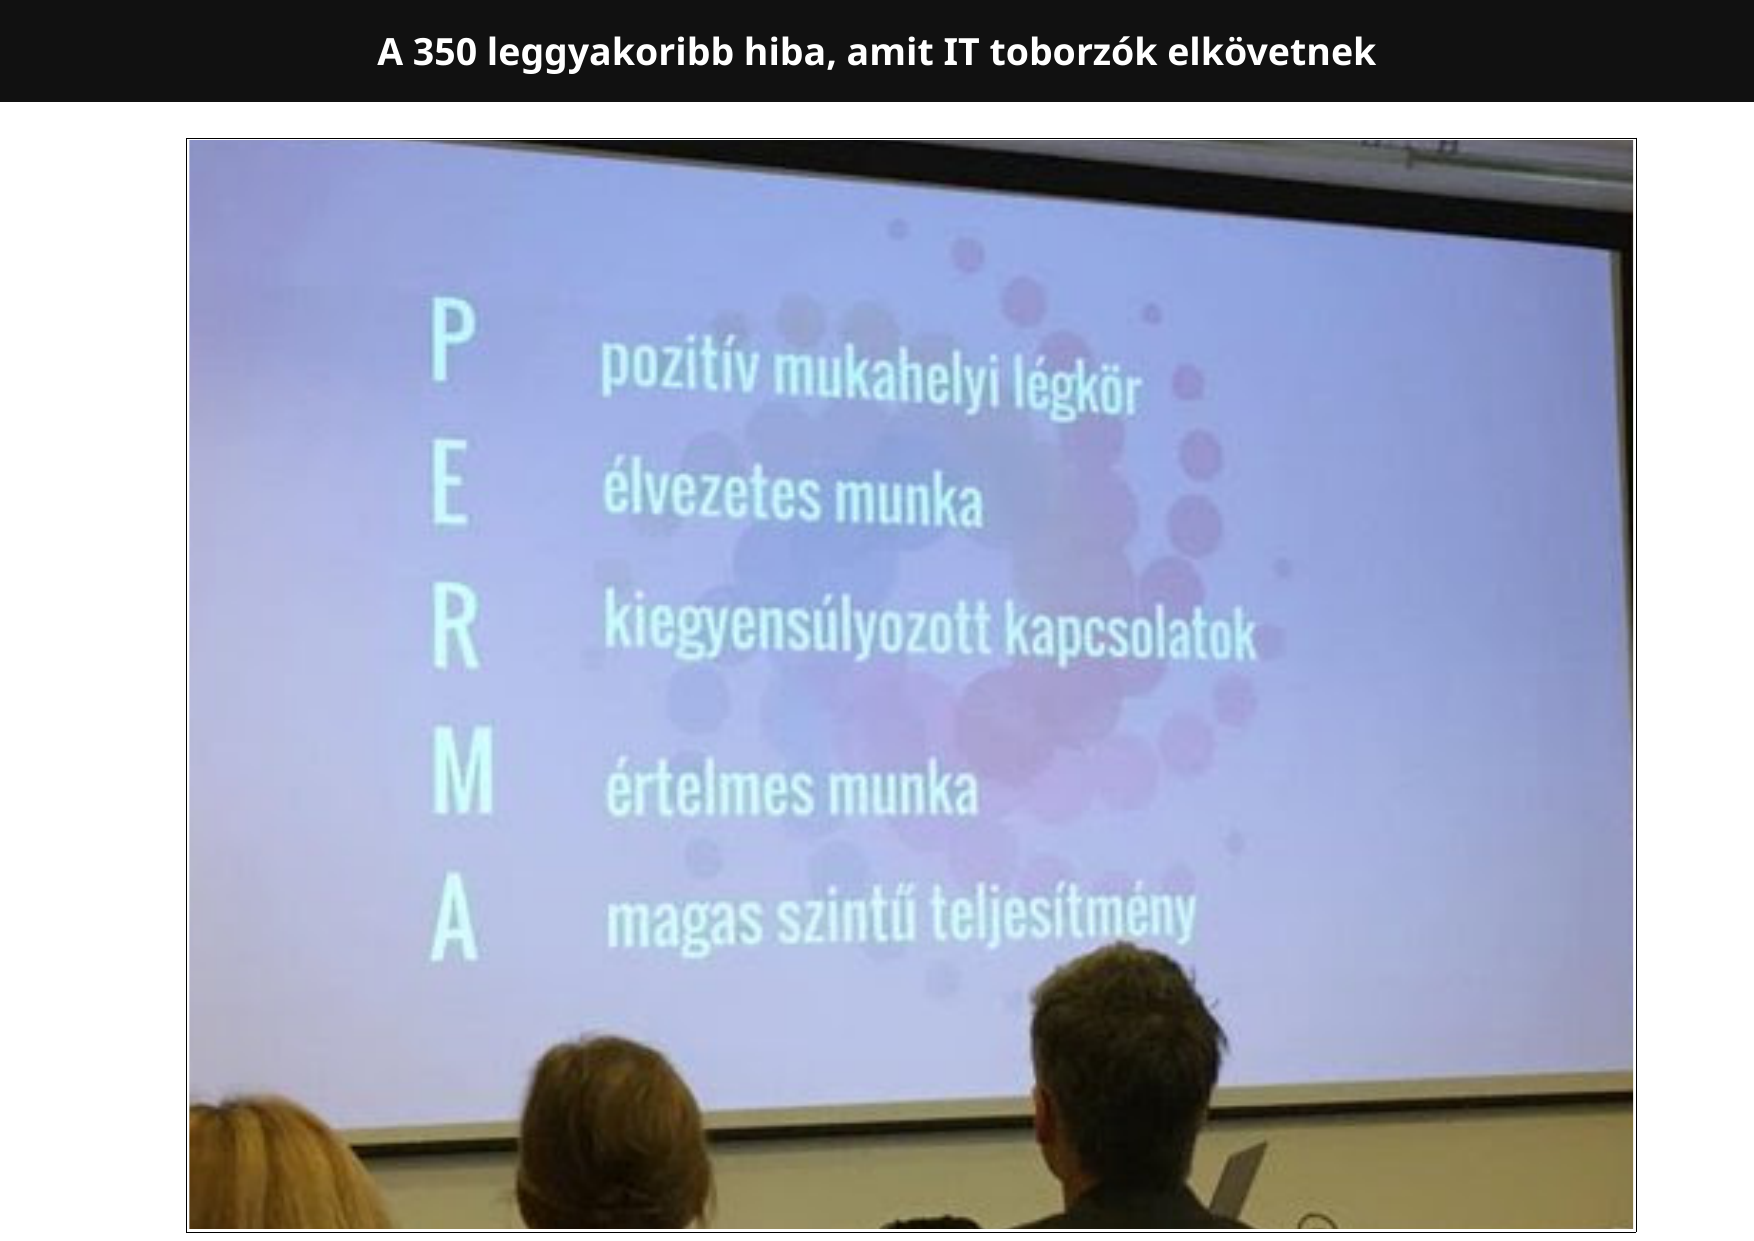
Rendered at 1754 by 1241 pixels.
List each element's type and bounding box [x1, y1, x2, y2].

picture [189, 140, 1634, 1229]
